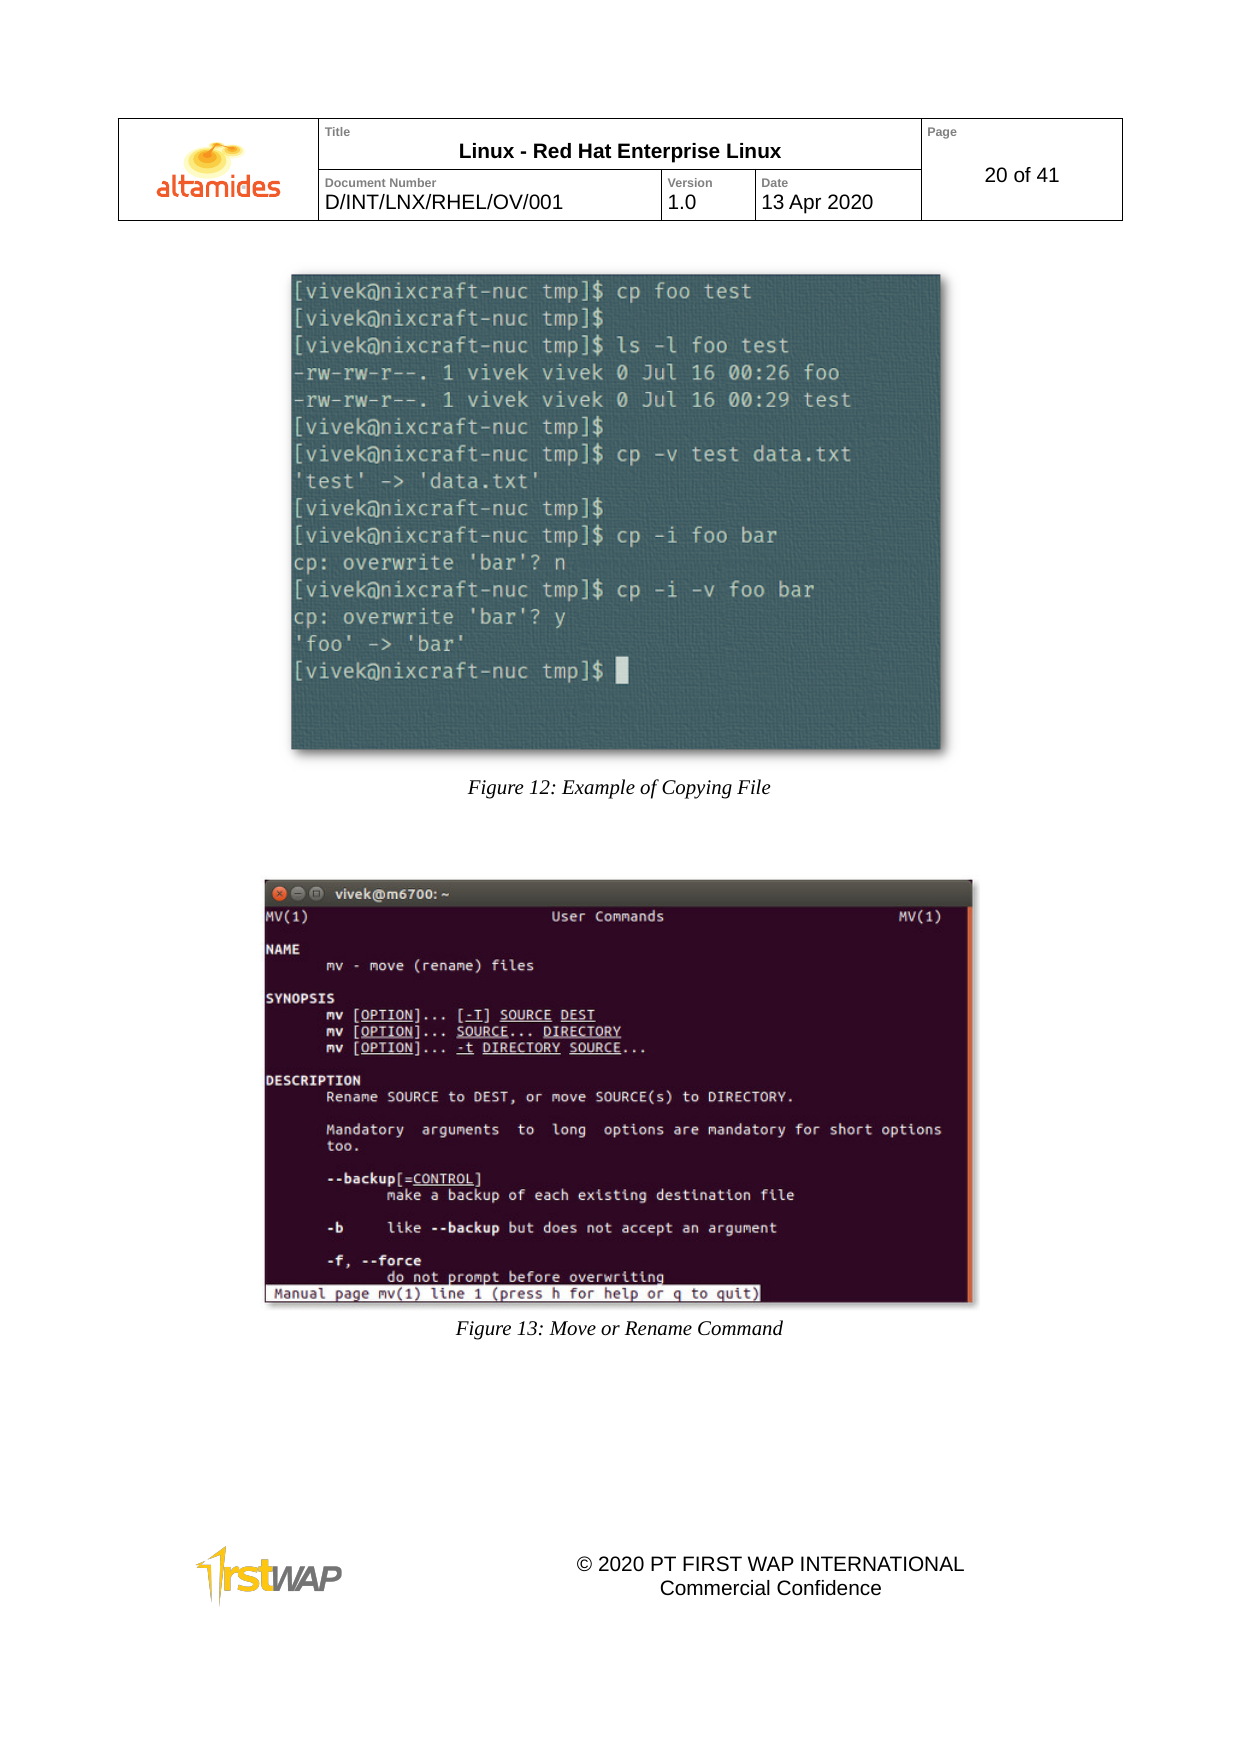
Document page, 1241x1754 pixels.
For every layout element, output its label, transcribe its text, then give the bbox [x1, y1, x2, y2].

picture [279, 262, 962, 771]
text Figure 13: Move or Rename Command [260, 1311, 980, 1339]
picture [195, 1546, 342, 1607]
picture [260, 875, 981, 1311]
text Figure 12: Example of Copying File [279, 771, 961, 799]
